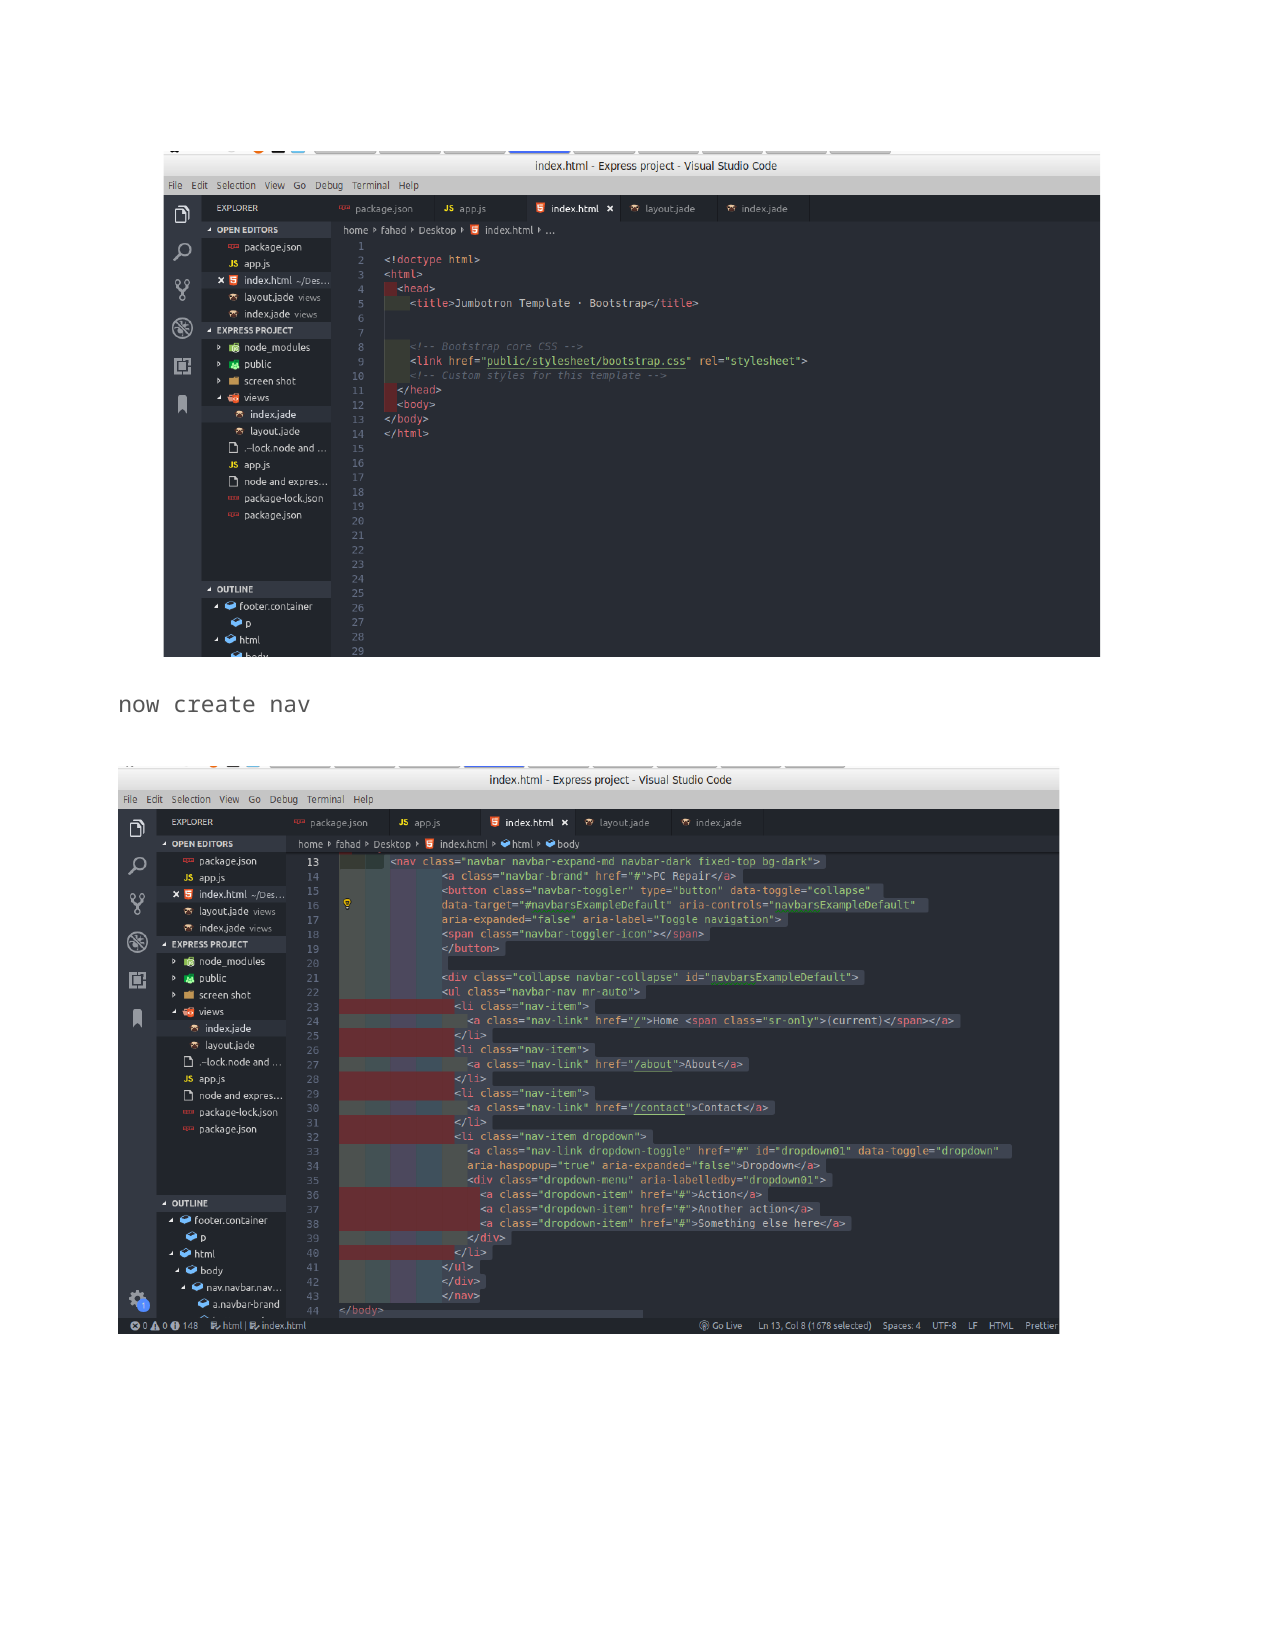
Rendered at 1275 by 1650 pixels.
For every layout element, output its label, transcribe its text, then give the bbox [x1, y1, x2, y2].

picture [118, 766, 1060, 1334]
picture [163, 151, 1100, 657]
text now create nav [118, 687, 1157, 719]
